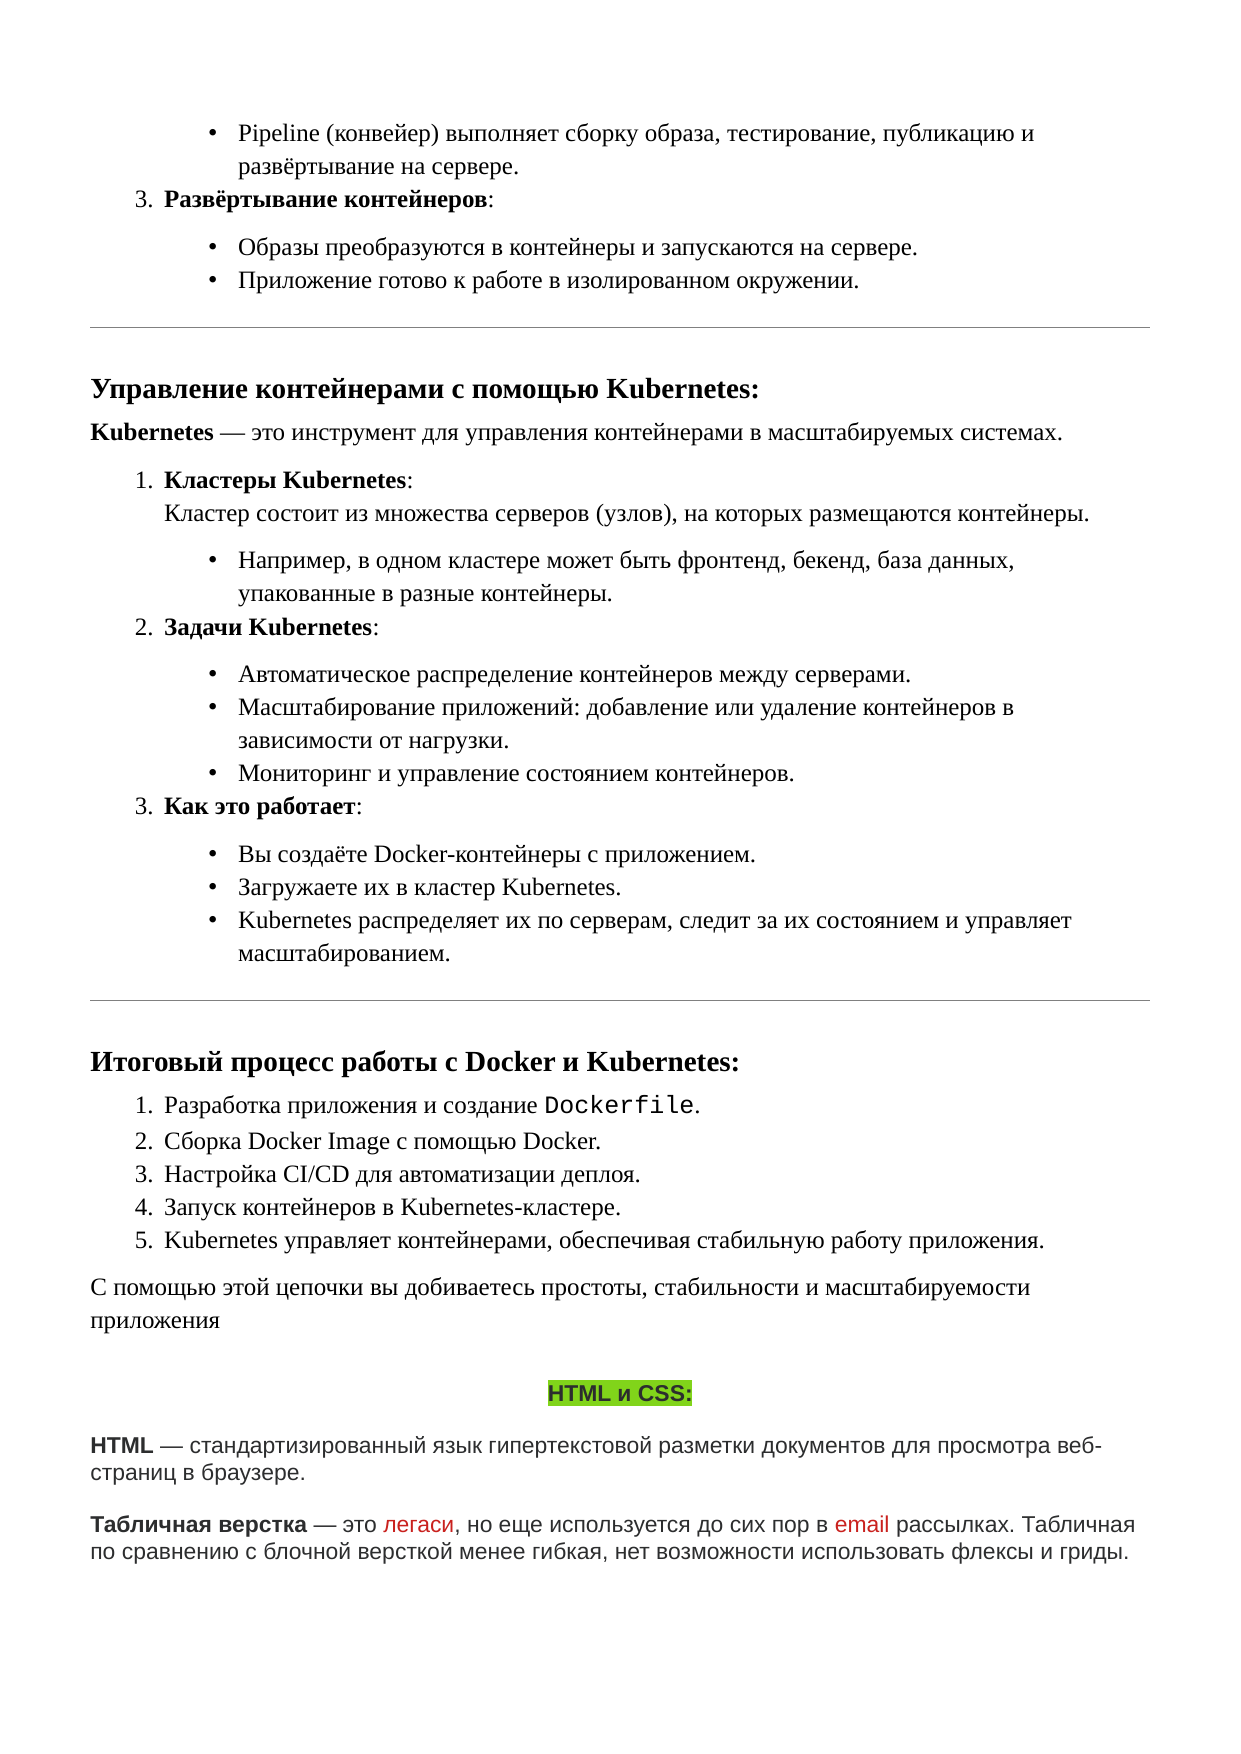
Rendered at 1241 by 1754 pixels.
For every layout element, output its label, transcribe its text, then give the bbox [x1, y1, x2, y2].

list Например, в одном кластере может быть фронтенд, бекенд, база данных, упакованные в разные контейнеры. [208, 546, 1150, 607]
text HTML — стандартизированный язык гипертекстовой разметки документов для просмотра веб-страниц в браузере. [90, 1432, 1150, 1485]
text Kubernetes — это инструмент для управления контейнерами в масштабируемых системах. [90, 417, 1150, 446]
list Автоматическое распределение контейнеров между серверами. [208, 659, 1150, 688]
list Кластеры Kubernetes: Кластер состоит из множества серверов (узлов), на которых размещаются контейнеры. [134, 465, 1150, 527]
list Загружаете их в кластер Kubernetes. [208, 872, 1150, 901]
text Табличная верстка — это легаси, но еще используется до сих пор в email рассылках. Табличная по сравнению с блочной версткой менее гибкая, нет возможности использовать флексы и гриды. [90, 1511, 1150, 1564]
list Kubernetes распределяет их по серверам, следит за их состоянием и управляет масштабированием. [208, 905, 1150, 967]
list Как это работает: [134, 791, 1150, 820]
list Kubernetes управляет контейнерами, обеспечивая стабильную работу приложения. [134, 1225, 1150, 1254]
list Сборка Docker Image с помощью Docker. [134, 1126, 1150, 1154]
subtitle Итоговый процесс работы с Docker и Kubernetes: [90, 1044, 1150, 1078]
list Разработка приложения и создание Dockerfile. [134, 1090, 1150, 1121]
list Мониторинг и управление состоянием контейнеров. [208, 758, 1150, 787]
subtitle Управление контейнерами с помощью Kubernetes: [90, 371, 1150, 405]
list Настройка CI/CD для автоматизации деплоя. [134, 1159, 1150, 1188]
list Развёртывание контейнеров: [134, 184, 1150, 213]
list Вы создаёте Docker-контейнеры с приложением. [208, 839, 1150, 868]
list Запуск контейнеров в Kubernetes-кластере. [134, 1192, 1150, 1221]
list Pipeline (конвейер) выполняет сборку образа, тестирование, публикацию и развёртывание на сервере. [208, 118, 1150, 180]
list Образы преобразуются в контейнеры и запускаются на сервере. [208, 232, 1150, 261]
list Задачи Kubernetes: [134, 612, 1150, 640]
text HTML и CSS: [90, 1379, 1150, 1406]
text С помощью этой цепочки вы добиваетесь простоты, стабильности и масштабируемости приложения [90, 1272, 1150, 1334]
list Приложение готово к работе в изолированном окружении. [208, 265, 1150, 293]
list Масштабирование приложений: добавление или удаление контейнеров в зависимости от нагрузки. [208, 692, 1150, 754]
